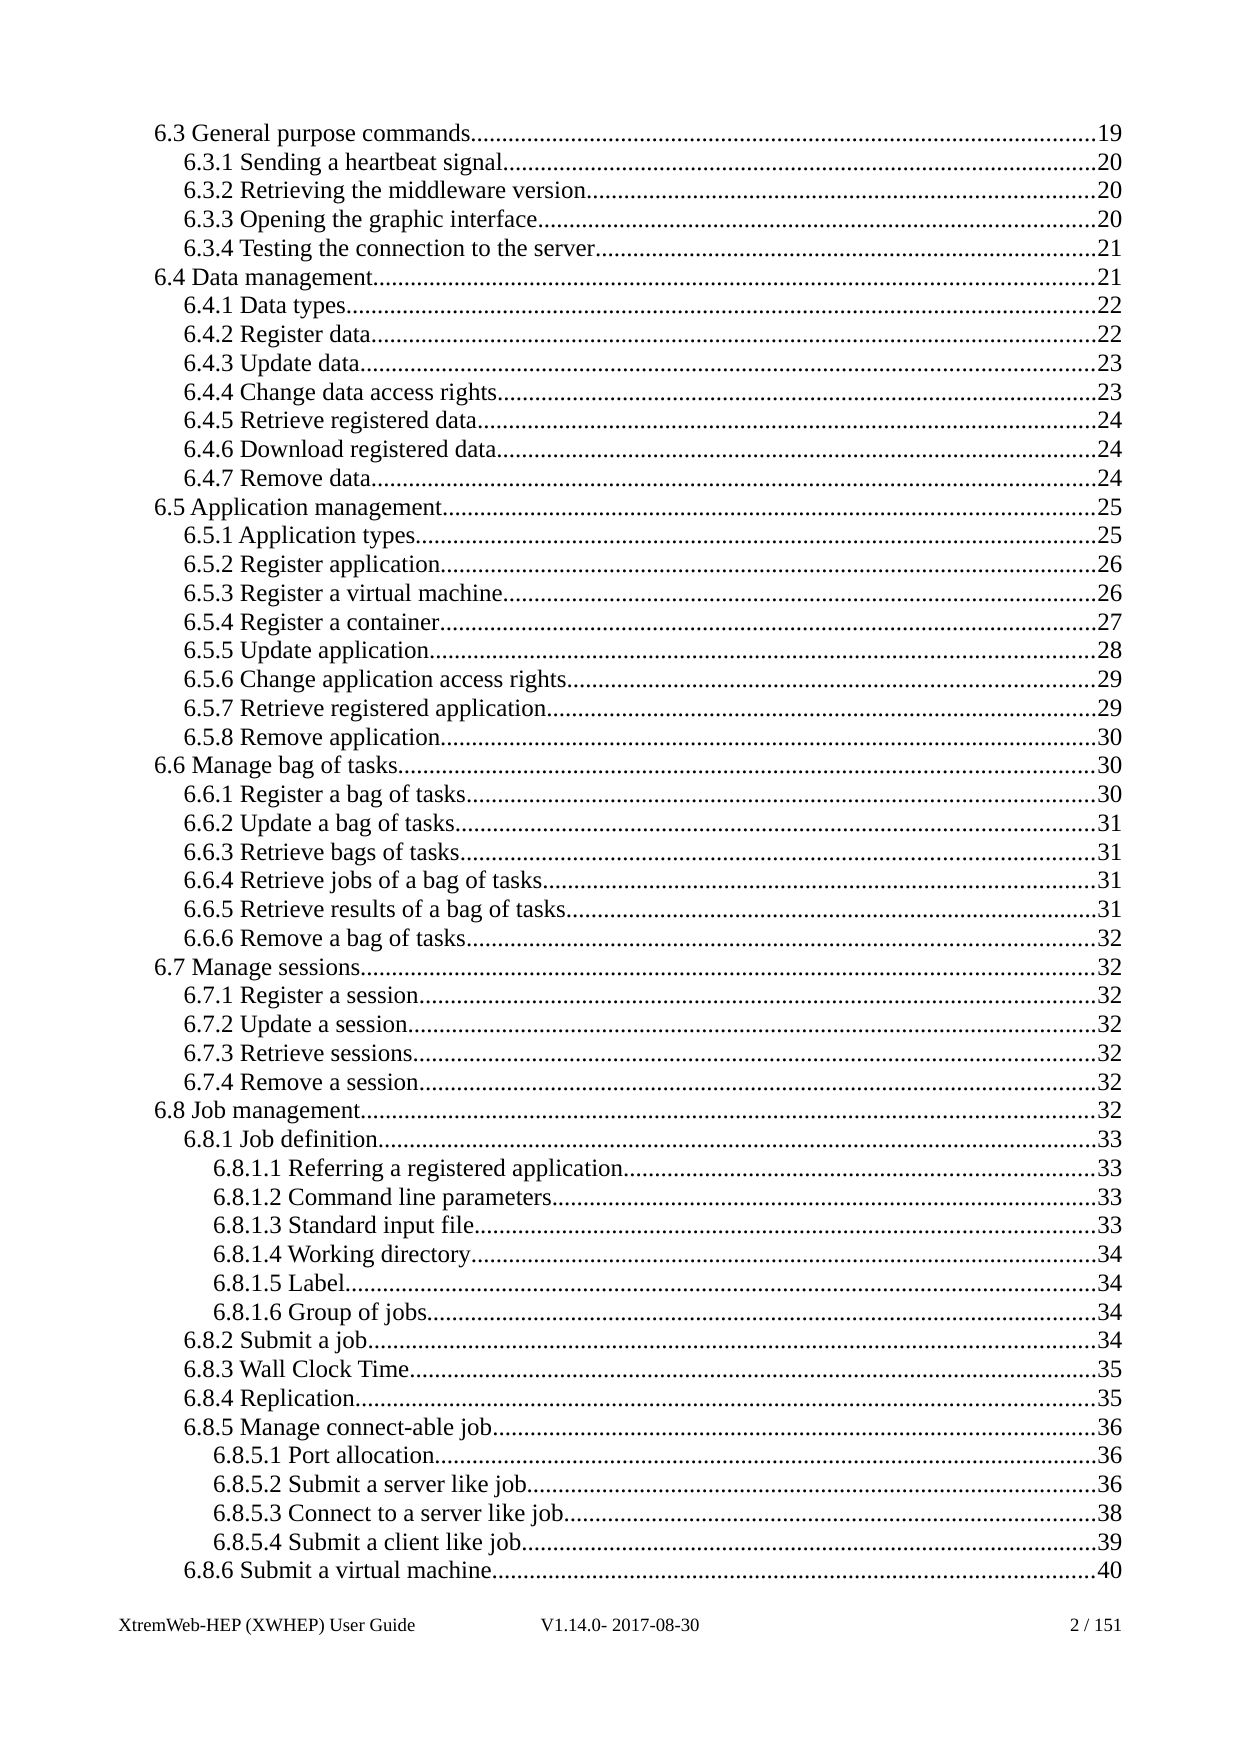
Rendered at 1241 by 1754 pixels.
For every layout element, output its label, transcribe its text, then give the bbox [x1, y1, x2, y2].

text 6.6 Manage bag of tasks 30 [148, 751, 1122, 779]
text 6.8.1.2 Command line parameters. 33 [207, 1182, 1122, 1211]
text 6.6.3 Retrieve bags of tasks 31 [177, 837, 1122, 866]
text 6.8.5 Manage connect-able job 36 [177, 1412, 1122, 1441]
text 6.7 Manage sessions 32 [148, 952, 1122, 981]
text 6.6.4 Retrieve jobs of a bag of tasks 31 [177, 866, 1122, 894]
text 6.6.2 Update a bag of tasks 31 [177, 808, 1122, 837]
text 6.8.5.2 Submit a server like job 36 [207, 1469, 1122, 1498]
text 6.5.5 Update application 28 [177, 636, 1122, 664]
text 6.8 Job management 32 [148, 1096, 1122, 1124]
text 6.5 Application management 25 [148, 492, 1122, 521]
text 6.4.5 Retrieve registered data 24 [177, 406, 1122, 434]
text 6.5.2 Register application 26 [177, 549, 1122, 578]
text 6.3.2 Retrieving the middleware version 20 [177, 176, 1122, 204]
text 6.8.1.6 Group of jobs 34 [207, 1297, 1122, 1326]
text 6.5.8 Remove application 30 [177, 722, 1122, 751]
text 6.7.3 Retrieve sessions 32 [177, 1038, 1122, 1067]
text 6.8.1.3 Standard input file. 33 [207, 1211, 1122, 1239]
text 6.5.4 Register a container 27 [177, 607, 1122, 636]
text 6.5.6 Change application access rights 29 [177, 664, 1122, 693]
text 6.3.3 Opening the graphic interface 20 [177, 204, 1122, 233]
text 6.8.1.4 Working directory 34 [207, 1239, 1122, 1268]
text 6.8.2 Submit a job 34 [177, 1326, 1122, 1354]
text 6.3.1 Sending a heartbeat signal 20 [177, 147, 1122, 176]
text 6.6.1 Register a bag of tasks 30 [177, 779, 1122, 808]
text 6.8.3 Wall Clock Time 35 [177, 1354, 1122, 1383]
text 6.8.5.4 Submit a client like job 39 [207, 1527, 1122, 1556]
text 6.3.4 Testing the connection to the server 21 [177, 233, 1122, 262]
text 6.6.5 Retrieve results of a bag of tasks 31 [177, 894, 1122, 923]
text 6.8.6 Submit a virtual machine 40 [177, 1556, 1122, 1584]
text 6.8.1.5 Label. 34 [207, 1268, 1122, 1297]
text 6.3 General purpose commands 19 [148, 118, 1122, 147]
text 6.5.3 Register a virtual machine 26 [177, 578, 1122, 607]
text 6.8.1.1 Referring a registered application. 33 [207, 1153, 1122, 1182]
text 6.4.7 Remove data 24 [177, 463, 1122, 492]
text 6.5.1 Application types 25 [177, 521, 1122, 549]
text 6.4.1 Data types 22 [177, 291, 1122, 319]
text 6.8.4 Replication 35 [177, 1383, 1122, 1412]
text 6.4.4 Change data access rights 23 [177, 377, 1122, 406]
text 6.4.6 Download registered data 24 [177, 434, 1122, 463]
text 6.5.7 Retrieve registered application 29 [177, 693, 1122, 722]
text 6.4 Data management 21 [148, 262, 1122, 291]
text 6.7.2 Update a session 32 [177, 1009, 1122, 1038]
text 6.4.2 Register data 22 [177, 319, 1122, 348]
text 6.7.4 Remove a session 32 [177, 1067, 1122, 1096]
text 6.8.1 Job definition 33 [177, 1124, 1122, 1153]
text 6.7.1 Register a session 32 [177, 981, 1122, 1009]
text 6.8.5.3 Connect to a server like job 38 [207, 1498, 1122, 1527]
text 6.4.3 Update data 23 [177, 348, 1122, 377]
text 6.6.6 Remove a bag of tasks 32 [177, 923, 1122, 952]
text 6.8.5.1 Port allocation 36 [207, 1441, 1122, 1469]
